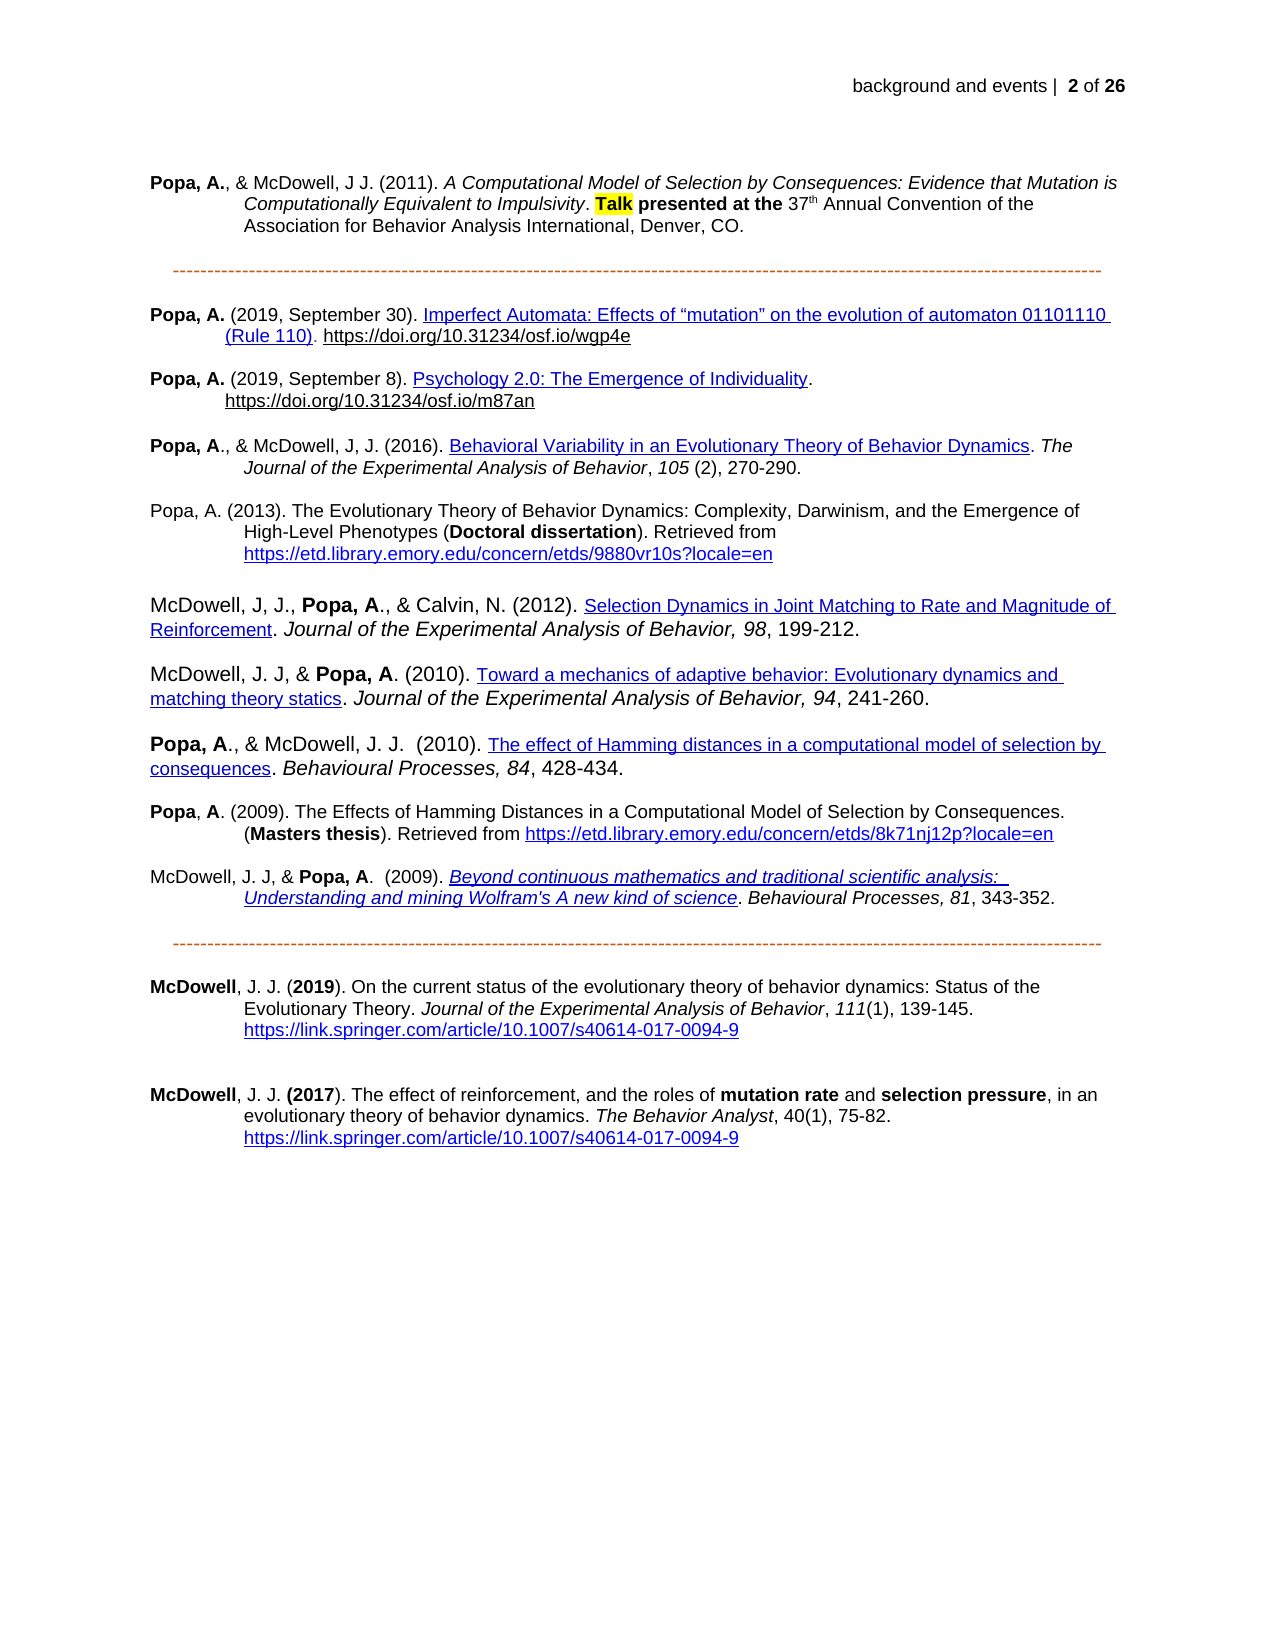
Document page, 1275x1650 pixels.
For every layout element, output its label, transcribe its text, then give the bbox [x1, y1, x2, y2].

text Popa, A. (2013). The Evolutionary Theory of Behavior Dynamics: Complexity, Darwinism, and the Emergence of High-Level Phenotypes (Doctoral dissertation). Retrieved from https://etd.library.emory.edu/concern/etds/9880vr10s?locale=en [150, 500, 1125, 564]
text -------------------------------------------------------------------------------------------------------------------------------------- [150, 258, 1125, 282]
text McDowell, J. J, & Popa, A. (2010). Toward a mechanics of adaptive behavior: Evolutionary dynamics and matching theory statics. Journal of the Experimental Analysis of Behavior, 94, 241-260. [150, 662, 1125, 710]
text Popa, A. (2019, September 30). Imperfect Automata: Effects of “mutation” on the evolution of automaton 01101110 (Rule 110). https://doi.org/10.31234/osf.io/wgp4e [150, 303, 1125, 346]
text Popa, A., & McDowell, J, J. (2016). Behavioral Variability in an Evolutionary Theory of Behavior Dynamics. The Journal of the Experimental Analysis of Behavior, 105 (2), 270-290. [150, 435, 1125, 478]
text Popa, A. (2019, September 8). Psychology 2.0: The Emergence of Individuality. https://doi.org/10.31234/osf.io/m87an [150, 368, 1127, 411]
text -------------------------------------------------------------------------------------------------------------------------------------- [150, 930, 1125, 954]
text McDowell, J. J. (2017). The effect of reinforcement, and the roles of mutation rate and selection pressure, in an evolutionary theory of behavior dynamics. The Behavior Analyst, 40(1), 75-82. https://link.springer.com/article/10.1007/s40614-017-0094-9 [150, 1084, 1125, 1148]
text Popa, A. (2009). The Effects of Hamming Distances in a Computational Model of Selection by Consequences. (Masters thesis). Retrieved from https://etd.library.emory.edu/concern/etds/8k71nj12p?locale=en [150, 801, 1125, 844]
text Popa, A., & McDowell, J. J. (2010). The effect of Hamming distances in a computational model of selection by consequences. Behavioural Processes, 84, 428-434. [150, 731, 1125, 779]
text McDowell, J, J., Popa, A., & Calvin, N. (2012). Selection Dynamics in Joint Matching to Rate and Magnitude of Reinforcement. Journal of the Experimental Analysis of Behavior, 98, 199-212. [150, 592, 1125, 640]
text McDowell, J. J. (2019). On the current status of the evolutionary theory of behavior dynamics: Status of the Evolutionary Theory. Journal of the Experimental Analysis of Behavior, 111(1), 139-145. https://link.springer.com/article/10.1007/s40614-017-0094-9 [150, 976, 1125, 1041]
text McDowell, J. J, & Popa, A. (2009). Beyond continuous mathematics and traditional scientific analysis: Understanding and mining Wolfram's A new kind of science. Behavioural Processes, 81, 343-352. [150, 866, 1125, 909]
text Popa, A., & McDowell, J J. (2011). A Computational Model of Selection by Consequences: Evidence that Mutation is Computationally Equivalent to Impulsivity. Talk presented at the 37th Annual Convention of the Association for Behavior Analysis International, Denver, CO. [150, 172, 1125, 236]
